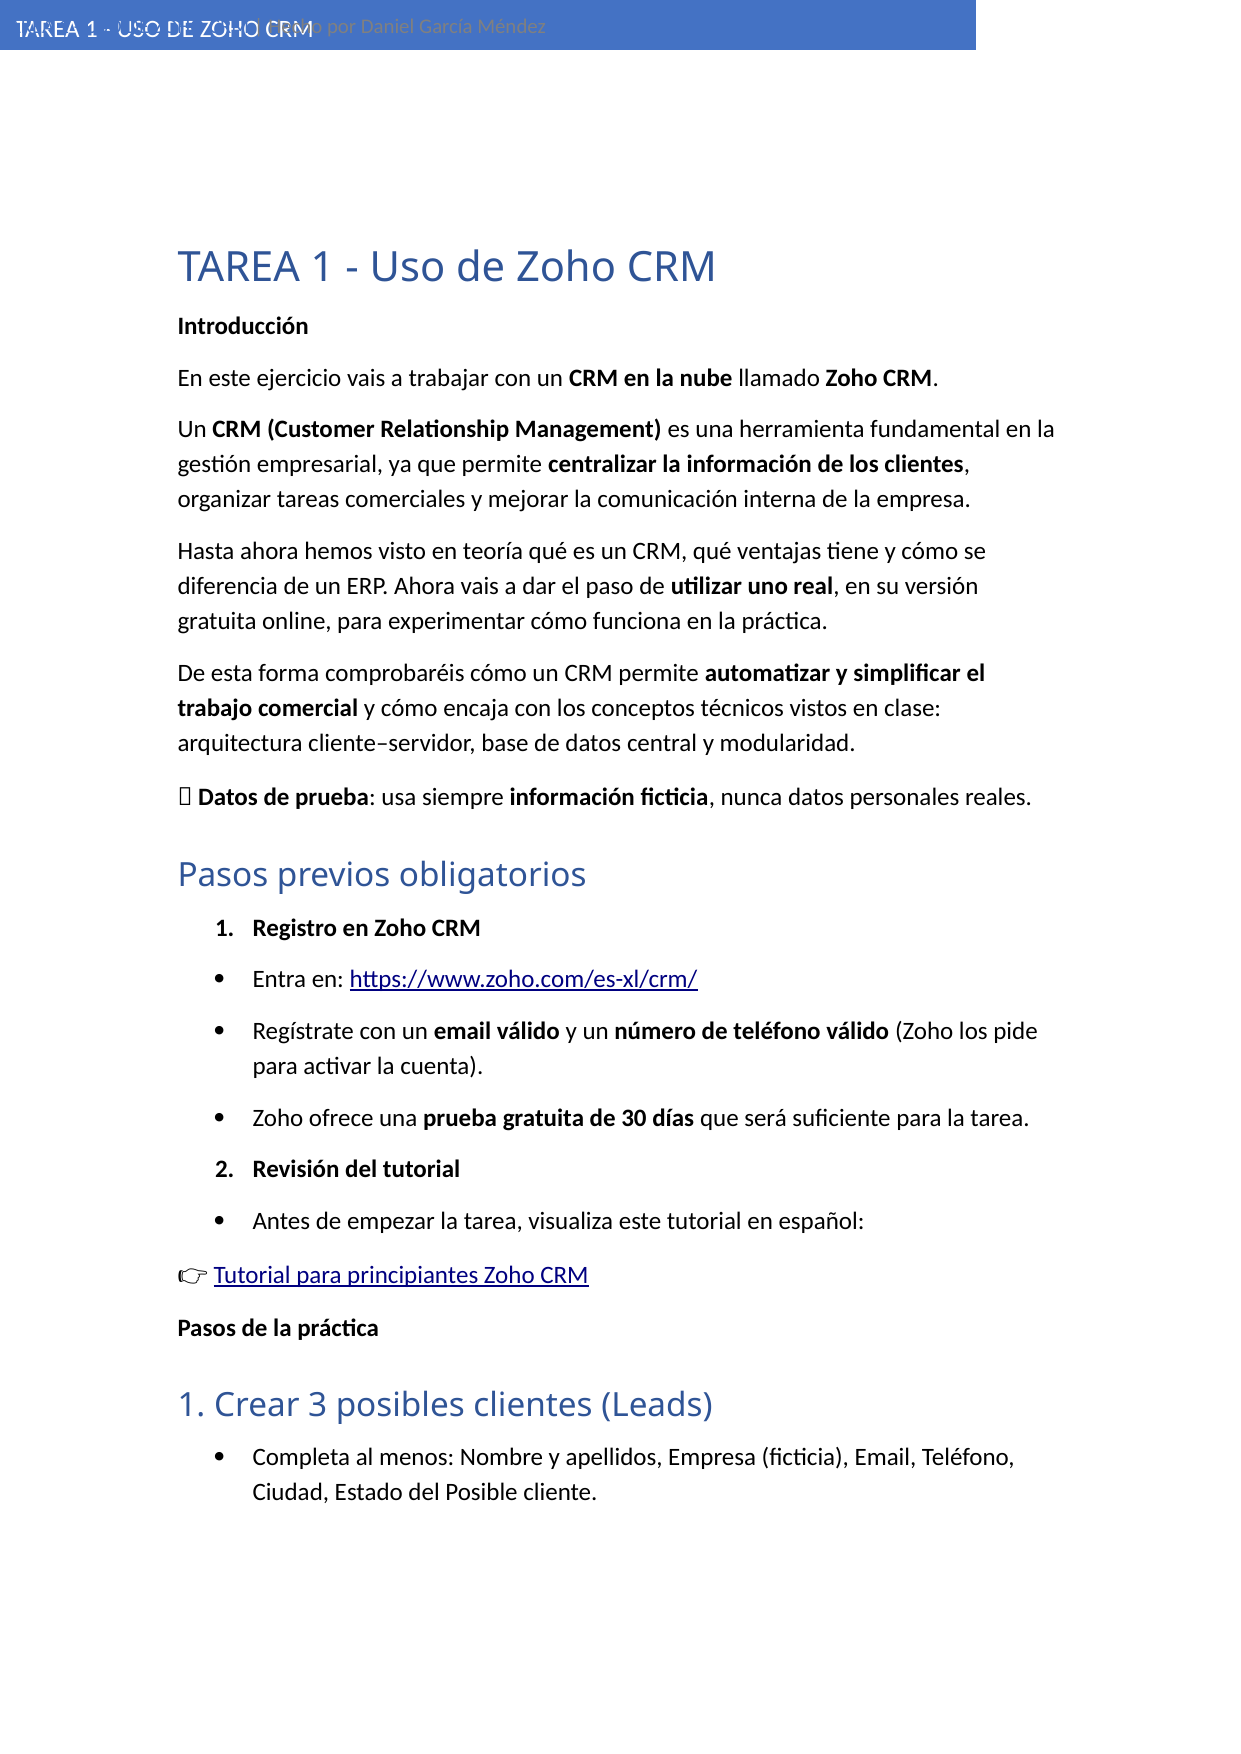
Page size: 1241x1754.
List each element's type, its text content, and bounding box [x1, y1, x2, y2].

subtitle Pasos previos obligatorios [177, 851, 1063, 897]
subtitle TAREA 1 - Uso de Zoho CRM [177, 237, 1063, 293]
list Entra en: https://www.zoho.com/es-xl/crm/ [215, 963, 1063, 994]
list Antes de empezar la tarea, visualiza este tutorial en español: [215, 1205, 1063, 1236]
text 👉 Tutorial para principiantes Zoho CRM [177, 1257, 1063, 1291]
text De esta forma comprobaréis cómo un CRM permite automatizar y simplificar el trabajo comercial y cómo encaja con los conceptos técnicos vistos en clase: arquitectura cliente–servidor, base de datos central y modularidad. [177, 657, 1063, 757]
text Un CRM (Customer Relationship Management) es una herramienta fundamental en la gestión empresarial, ya que permite centralizar la información de los clientes, organizar tareas comerciales y mejorar la comunicación interna de la empresa. [177, 414, 1063, 514]
text 📌 Datos de prueba: usa siempre información ficticia, nunca datos personales reales. [177, 779, 1063, 813]
list Revisión del tutorial [215, 1153, 1063, 1184]
list Regístrate con un email válido y un número de teléfono válido (Zoho los pide para activar la cuenta). [215, 1015, 1063, 1081]
list Zoho ofrece una prueba gratuita de 30 días que será suficiente para la tarea. [215, 1102, 1063, 1132]
list Registro en Zoho CRM [215, 912, 1063, 942]
text En este ejercicio vais a trabajar con un CRM en la nube llamado Zoho CRM. [177, 362, 1063, 392]
subtitle 1. Crear 3 posibles clientes (Leads) [177, 1381, 1063, 1426]
list Completa al menos: Nombre y apellidos, Empresa (ficticia), Email, Teléfono, Ciudad, Estado del Posible cliente. [215, 1441, 1063, 1507]
text Hasta ahora hemos visto en teoría qué es un CRM, qué ventajas tiene y cómo se diferencia de un ERP. Ahora vais a dar el paso de utilizar uno real, en su versión gratuita online, para experimentar cómo funciona en la práctica. [177, 535, 1063, 636]
text Introducción [177, 310, 1063, 341]
text Pasos de la práctica [177, 1312, 1063, 1343]
